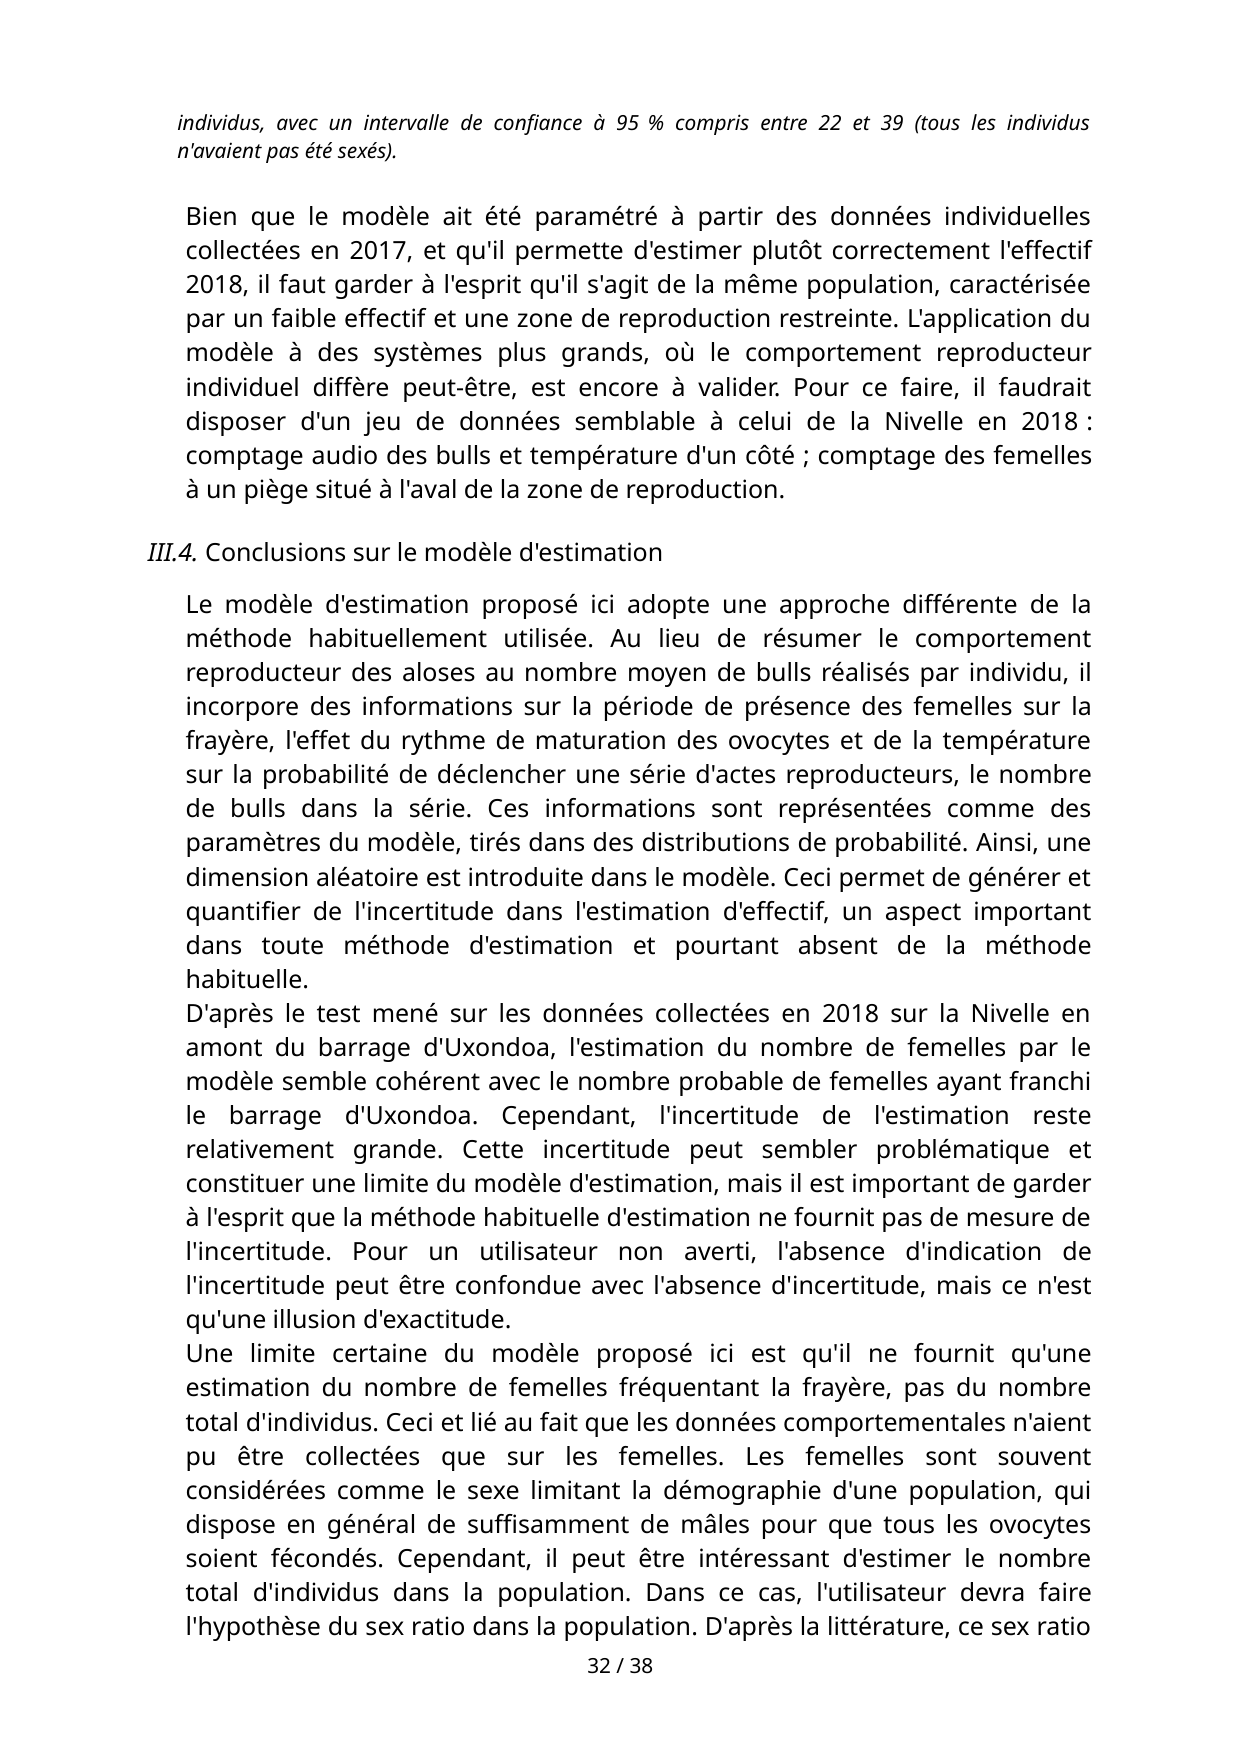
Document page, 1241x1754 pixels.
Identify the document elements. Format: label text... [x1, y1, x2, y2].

text Bien que le modèle ait été paramétré à partir des données individuelles collectées en 2017, et qu'il permette d'estimer plutôt correctement l'effectif 2018, il faut garder à l'esprit qu'il s'agit de la même population, caractérisée par un faible effectif et une zone de reproduction restreinte. L'application du modèle à des systèmes plus grands, où le comportement reproducteur individuel diffère peut-être, est encore à valider. Pour ce faire, il faudrait disposer d'un jeu de données semblable à celui de la Nivelle en 2018 : comptage audio des bulls et température d'un côté ; comptage des femelles à un piège situé à l'aval de la zone de reproduction. [185, 199, 1093, 505]
text Le modèle d'estimation proposé ici adopte une approche différente de la méthode habituellement utilisée. Au lieu de résumer le comportement reproducteur des aloses au nombre moyen de bulls réalisés par individu, il incorpore des informations sur la période de présence des femelles sur la frayère, l'effet du rythme de maturation des ovocytes et de la température sur la probabilité de déclencher une série d'actes reproducteurs, le nombre de bulls dans la série. Ces informations sont représentées comme des paramètres du modèle, tirés dans des distributions de probabilité. Ainsi, une dimension aléatoire est introduite dans le modèle. Ceci permet de générer et quantifier de l'incertitude dans l'estimation d'effectif, un aspect important dans toute méthode d'estimation et pourtant absent de la méthode habituelle. [185, 587, 1093, 995]
text Une limite certaine du modèle proposé ici est qu'il ne fournit qu'une estimation du nombre de femelles fréquentant la frayère, pas du nombre total d'individus. Ceci et lié au fait que les données comportementales n'aient pu être collectées que sur les femelles. Les femelles sont souvent considérées comme le sexe limitant la démographie d'une population, qui dispose en général de suffisamment de mâles pour que tous les ovocytes soient fécondés. Cependant, il peut être intéressant d'estimer le nombre total d'individus dans la population. Dans ce cas, l'utilisateur devra faire l'hypothèse du sex ratio dans la population. D'après la littérature, ce sex ratio [185, 1336, 1093, 1643]
text D'après le test mené sur les données collectées en 2018 sur la Nivelle en amont du barrage d'Uxondoa, l'estimation du nombre de femelles par le modèle semble cohérent avec le nombre probable de femelles ayant franchi le barrage d'Uxondoa. Cependant, l'incertitude de l'estimation reste relativement grande. Cette incertitude peut sembler problématique et constituer une limite du modèle d'estimation, mais il est important de garder à l'esprit que la méthode habituelle d'estimation ne fournit pas de mesure de l'incertitude. Pour un utilisateur non averti, l'absence d'indication de l'incertitude peut être confondue avec l'absence d'incertitude, mais ce n'est qu'une illusion d'exactitude. [185, 995, 1093, 1336]
text individus, avec un intervalle de confiance à 95 % compris entre 22 et 39 (tous les individus n'avaient pas été sexés). [177, 108, 1093, 165]
subtitle Conclusions sur le modèle d'estimation [148, 535, 1093, 569]
